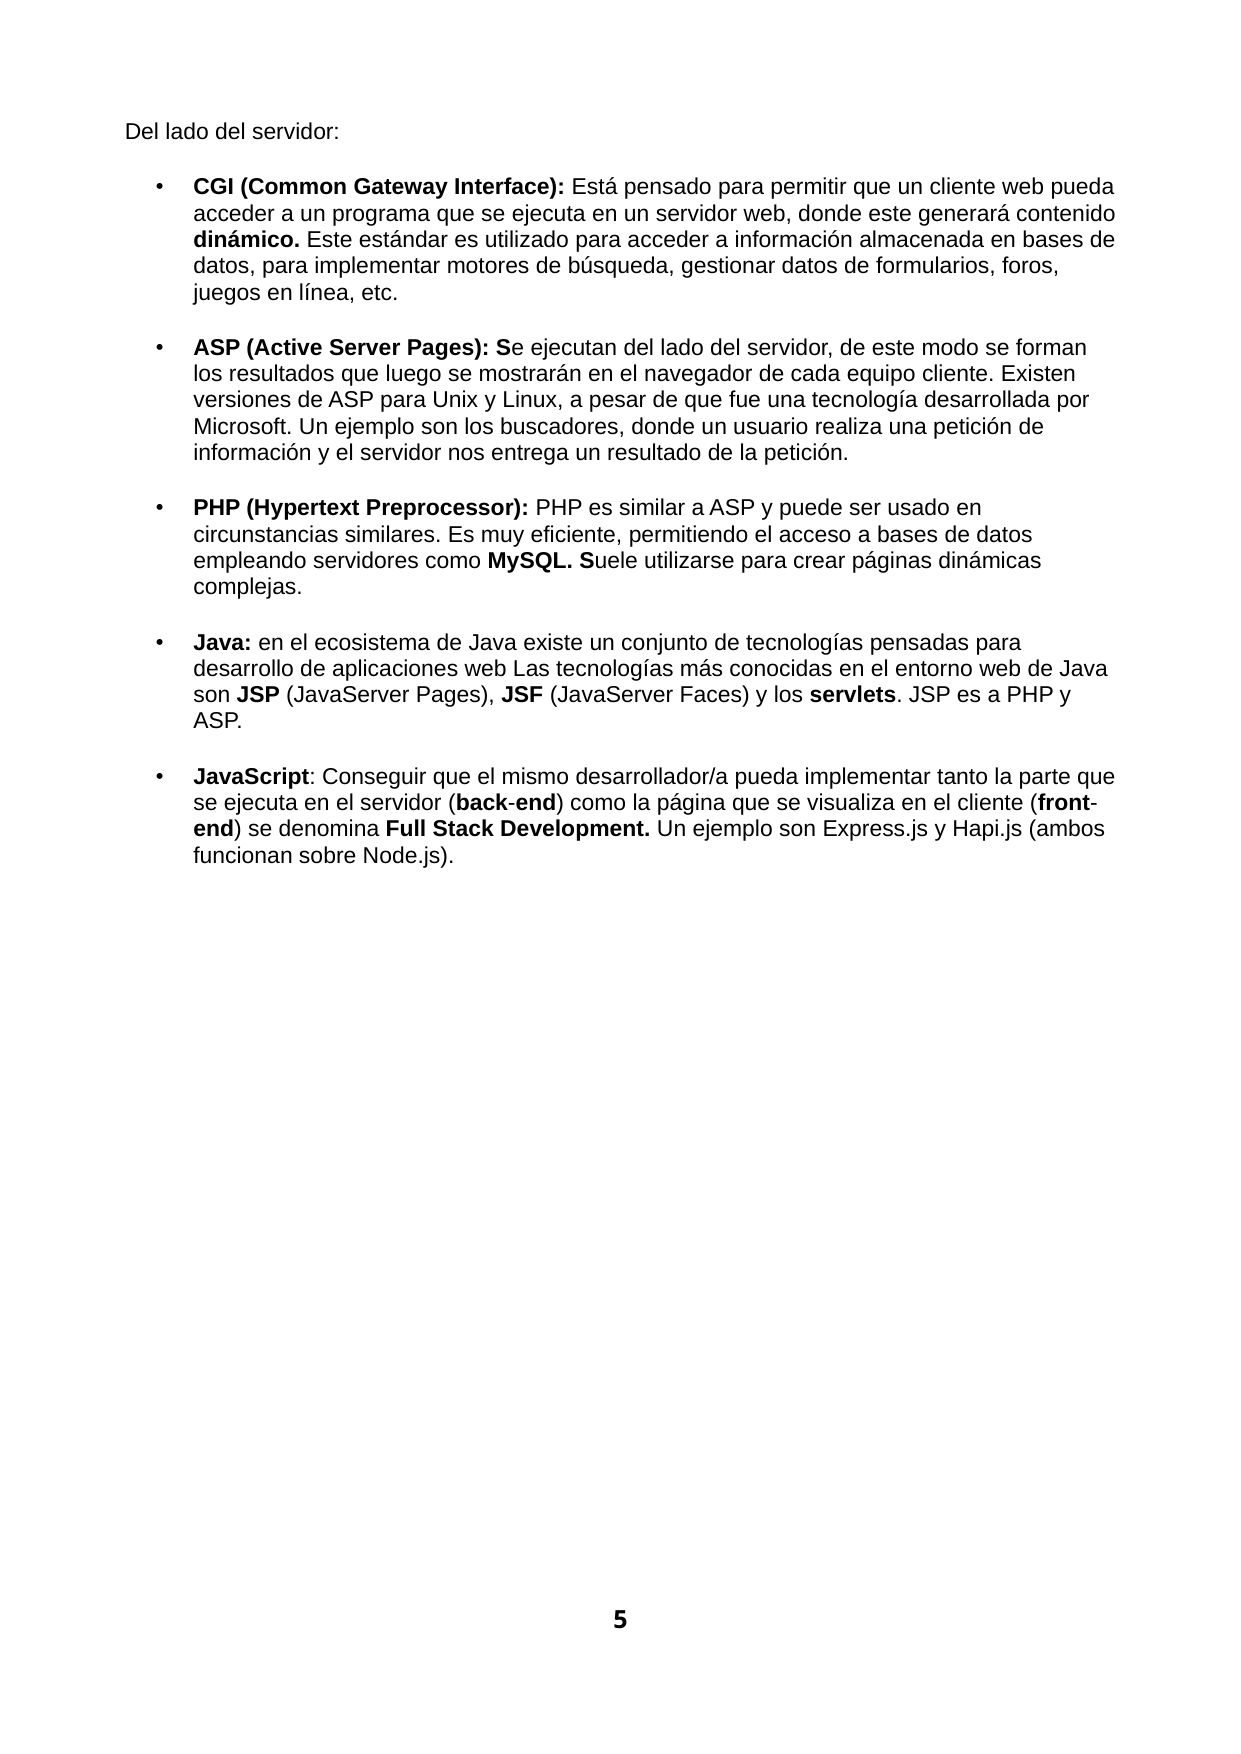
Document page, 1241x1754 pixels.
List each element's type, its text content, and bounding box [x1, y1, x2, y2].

list PHP (Hypertext Preprocessor): PHP es similar a ASP y puede ser usado en circunstancias similares. Es muy eficiente, permitiendo el acceso a bases de datos empleando servidores como MySQL. Suele utilizarse para crear páginas dinámicas complejas. [156, 494, 1122, 600]
list CGI (Common Gateway Interface): Está pensado para permitir que un cliente web pueda acceder a un programa que se ejecuta en un servidor web, donde este generará contenido dinámico. Este estándar es utilizado para acceder a información almacenada en bases de datos, para implementar motores de búsqueda, gestionar datos de formularios, foros, juegos en línea, etc. [156, 173, 1122, 305]
list JavaScript: Conseguir que el mismo desarrollador/a pueda implementar tanto la parte que se ejecuta en el servidor (back-end) como la página que se visualiza en el cliente (front-end) se denomina Full Stack Development. Un ejemplo son Express.js y Hapi.js (ambos funcionan sobre Node.js). [156, 763, 1122, 868]
list ASP (Active Server Pages): Se ejecutan del lado del servidor, de este modo se forman los resultados que luego se mostrarán en el navegador de cada equipo cliente. Existen versiones de ASP para Unix y Linux, a pesar de que fue una tecnología desarrollada por Microsoft. Un ejemplo son los buscadores, donde un usuario realiza una petición de información y el servidor nos entrega un resultado de la petición. [156, 334, 1122, 466]
list Java: en el ecosistema de Java existe un conjunto de tecnologías pensadas para desarrollo de aplicaciones web Las tecnologías más conocidas en el entorno web de Java son JSP (JavaServer Pages), JSF (JavaServer Faces) y los servlets. JSP es a PHP y ASP. [156, 628, 1122, 734]
text Del lado del servidor: [118, 118, 1122, 144]
